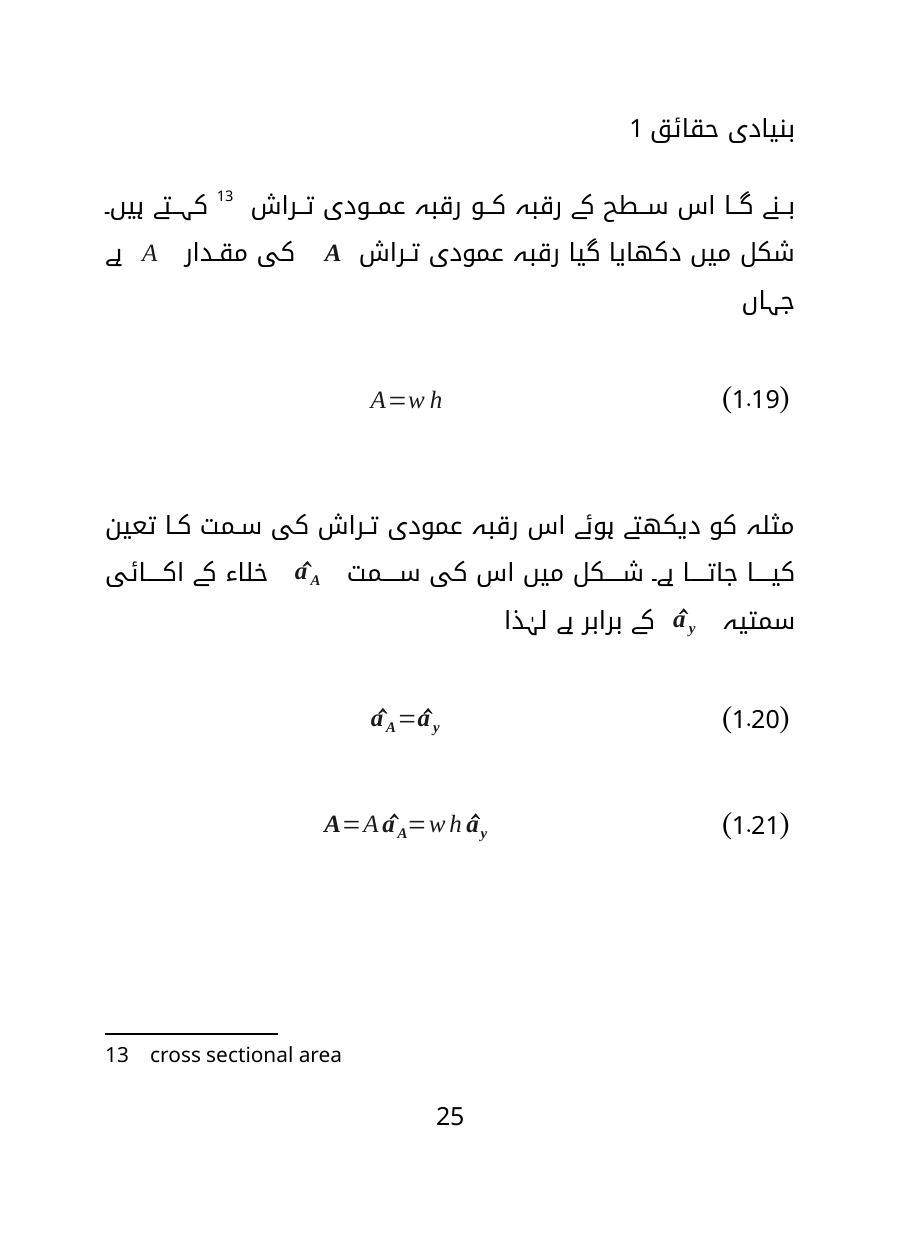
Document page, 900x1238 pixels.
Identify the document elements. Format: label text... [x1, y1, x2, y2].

text شکل 1.8 میں ایک سلاخ دکھایا گیا ہے۔ اس کو اکائی سمتیہکی سمت میں لٹایا گیا ہے۔ اگر ہم تصور میں اس سلاخ کو لمبائی کی عمودی سمت میں کاٹیں تو اس کا جو سرہ بنے گا اس سطح کے رقبہ کو رقبہ عمودی تراش کہتے ہیں۔ شکل میں دکھایا گیا رقبہ عمودی تراش کی مقدار ہے جہاں [105, 182, 795, 324]
text cross sectional area [105, 1040, 795, 1068]
table_header [105, 371, 697, 442]
table_header (1.19) [697, 371, 795, 442]
table_header (1.21) [696, 797, 795, 868]
table_header [105, 797, 696, 868]
text مثلہ کو دیکھتے ہوئے اس رقبہ عمودی تراش کی سمت کا تعین کیا جاتا ہے۔ شکل میں اس کی سمت خلاء کے اکائی سمتیہ کے برابر ہے لہٰذا [105, 502, 795, 644]
table_header (1.20) [697, 691, 795, 762]
table_header [105, 691, 697, 762]
